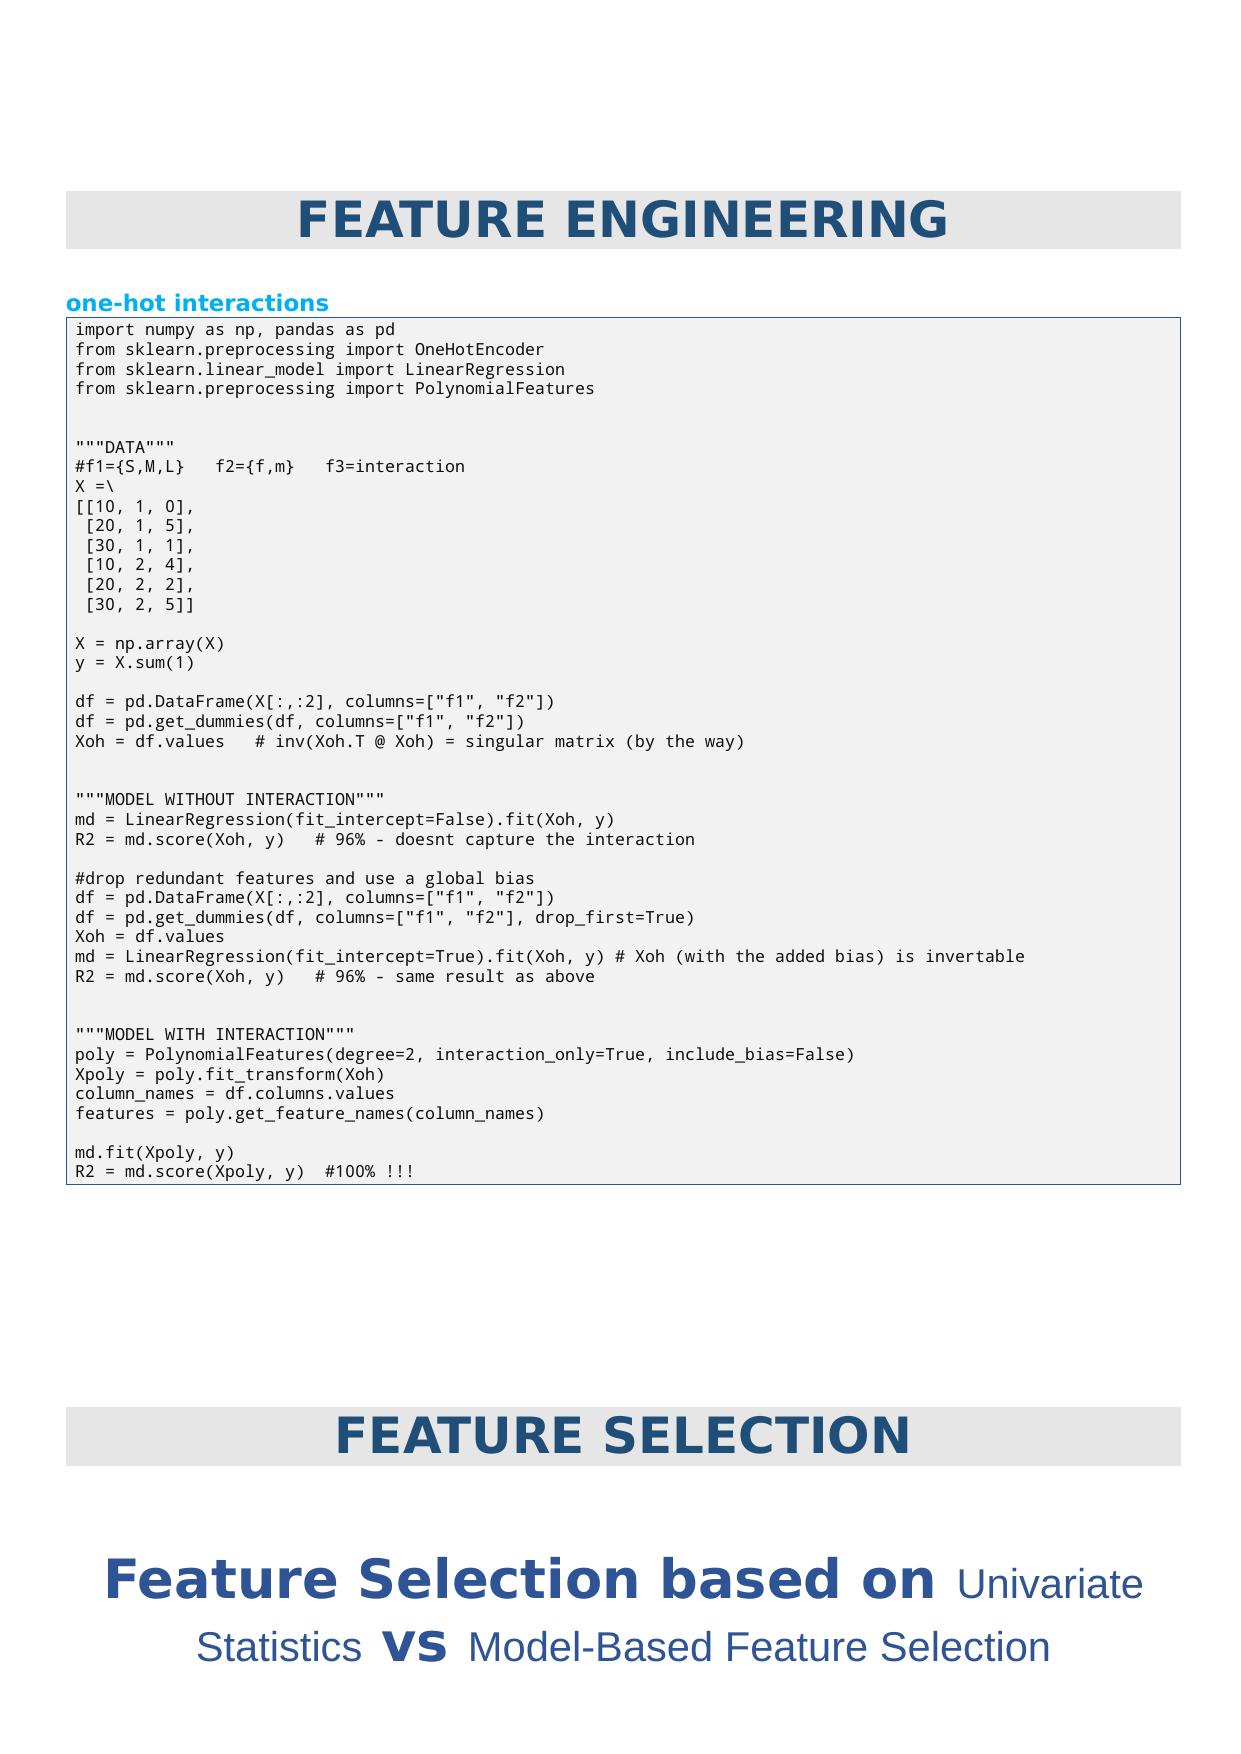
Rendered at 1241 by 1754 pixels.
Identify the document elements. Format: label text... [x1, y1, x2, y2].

text from sklearn.linear_model import LinearRegression [67, 356, 1180, 376]
subtitle FEATURE ENGINEERING [66, 191, 1181, 249]
text [10, 2, 4], [67, 552, 1180, 572]
text df = pd.DataFrame(X[:,:2], columns=["f1", "f2"]) [67, 885, 1180, 904]
text md = LinearRegression(fit_intercept=True).fit(Xoh, y) # Xoh (with the added bias) is invertable [67, 944, 1180, 963]
text """MODEL WITHOUT INTERACTION""" [67, 787, 1180, 807]
text from sklearn.preprocessing import PolynomialFeatures [67, 376, 1180, 395]
text md.fit(Xpoly, y) [67, 1139, 1180, 1159]
text poly = PolynomialFeatures(degree=2, interaction_only=True, include_bias=False) [67, 1042, 1180, 1061]
text Xoh = df.values # inv(Xoh.T @ Xoh) = singular matrix (by the way) [67, 728, 1180, 748]
text df = pd.get_dummies(df, columns=["f1", "f2"]) [67, 709, 1180, 728]
title one-hot interactions [66, 290, 1181, 317]
text import numpy as np, pandas as pd [67, 318, 1180, 337]
text """DATA""" [67, 434, 1180, 454]
text #drop redundant features and use a global bias [67, 865, 1180, 885]
text #f1={S,M,L} f2={f,m} f3=interaction [67, 454, 1180, 474]
text """MODEL WITH INTERACTION""" [67, 1022, 1180, 1042]
text Feature Selection based on Univariate Statistics vs Model-Based Feature Selection [66, 1548, 1181, 1674]
text X = np.array(X) [67, 630, 1180, 650]
text [30, 2, 5]] [67, 591, 1180, 611]
text R2 = md.score(Xoh, y) # 96% - same result as above [67, 963, 1180, 983]
subtitle FEATURE SELECTION [66, 1407, 1181, 1466]
text [20, 1, 5], [67, 513, 1180, 532]
text md = LinearRegression(fit_intercept=False).fit(Xoh, y) [67, 807, 1180, 826]
text y = X.sum(1) [67, 650, 1180, 669]
text df = pd.get_dummies(df, columns=["f1", "f2"], drop_first=True) [67, 904, 1180, 924]
text column_names = df.columns.values [67, 1081, 1180, 1100]
text df = pd.DataFrame(X[:,:2], columns=["f1", "f2"]) [67, 689, 1180, 709]
text from sklearn.preprocessing import OneHotEncoder [67, 337, 1180, 356]
text Xpoly = poly.fit_transform(Xoh) [67, 1061, 1180, 1081]
text [[10, 1, 0], [67, 493, 1180, 513]
text Xoh = df.values [67, 924, 1180, 944]
text [20, 2, 2], [67, 572, 1180, 591]
text [30, 1, 1], [67, 532, 1180, 552]
text R2 = md.score(Xpoly, y) #100% !!! [67, 1159, 1180, 1184]
text R2 = md.score(Xoh, y) # 96% - doesnt capture the interaction [67, 826, 1180, 846]
text features = poly.get_feature_names(column_names) [67, 1100, 1180, 1120]
text X =\ [67, 474, 1180, 493]
